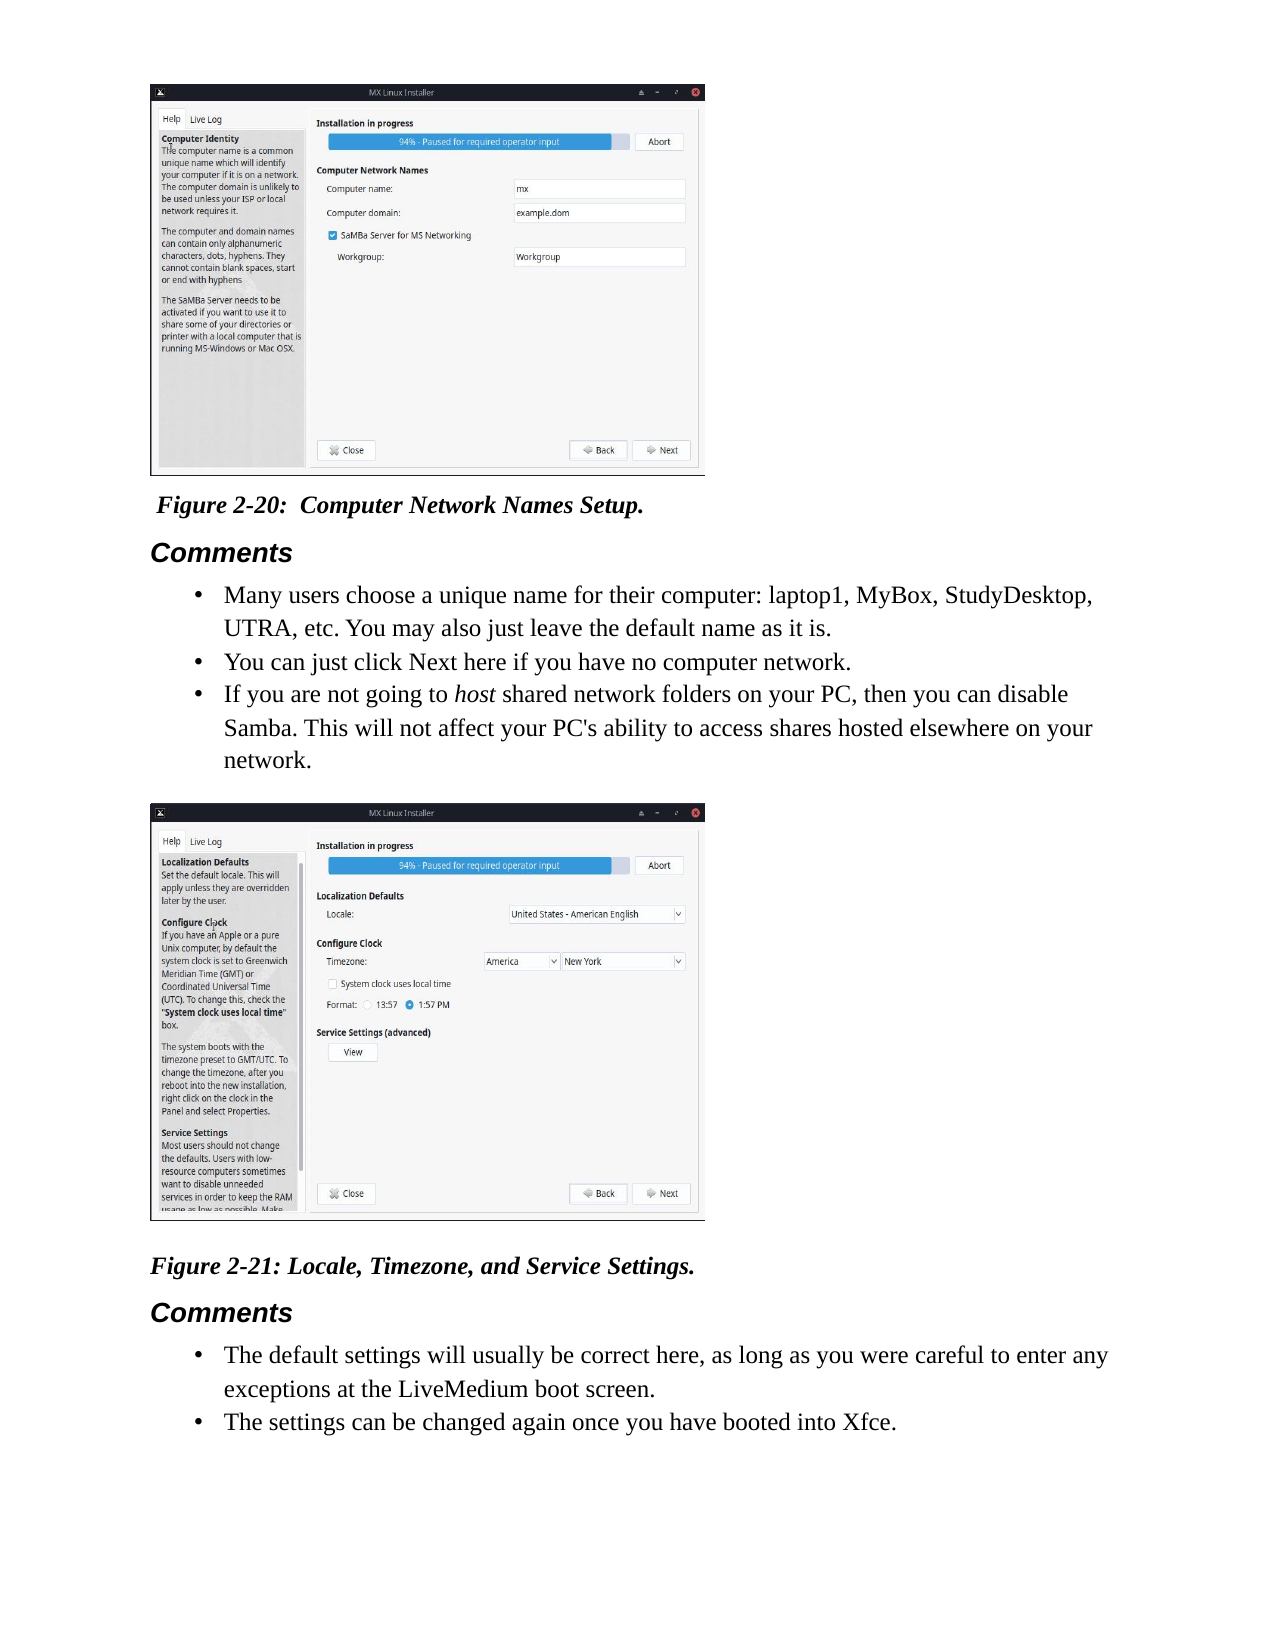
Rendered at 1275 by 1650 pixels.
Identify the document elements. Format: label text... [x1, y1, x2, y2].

list The default settings will usually be correct here, as long as you were careful to enter any exceptions at the LiveMedium boot screen. [194, 1341, 1125, 1402]
list If you are not going to host shared network folders on your PC, then you can disable Samba. This will not affect your PC's ability to access shares hosted elsewhere on your network. [194, 679, 1125, 774]
subtitle Comments [150, 536, 1125, 568]
picture [150, 803, 705, 1221]
picture [150, 84, 705, 476]
list You can just click Next here if you have no computer network. [194, 647, 1125, 675]
list The settings can be changed again once you have booted into Xfce. [194, 1407, 1125, 1435]
text Figure 2-20: Computer Network Names Setup. [150, 491, 1125, 519]
subtitle Comments [150, 1296, 1125, 1328]
list Many users choose a unique name for their computer: laptop1, MyBox, StudyDesktop, UTRA, etc. You may also just leave the default name as it is. [194, 581, 1125, 642]
text Figure 2-21: Locale, Timezone, and Service Settings. [150, 1251, 1125, 1279]
